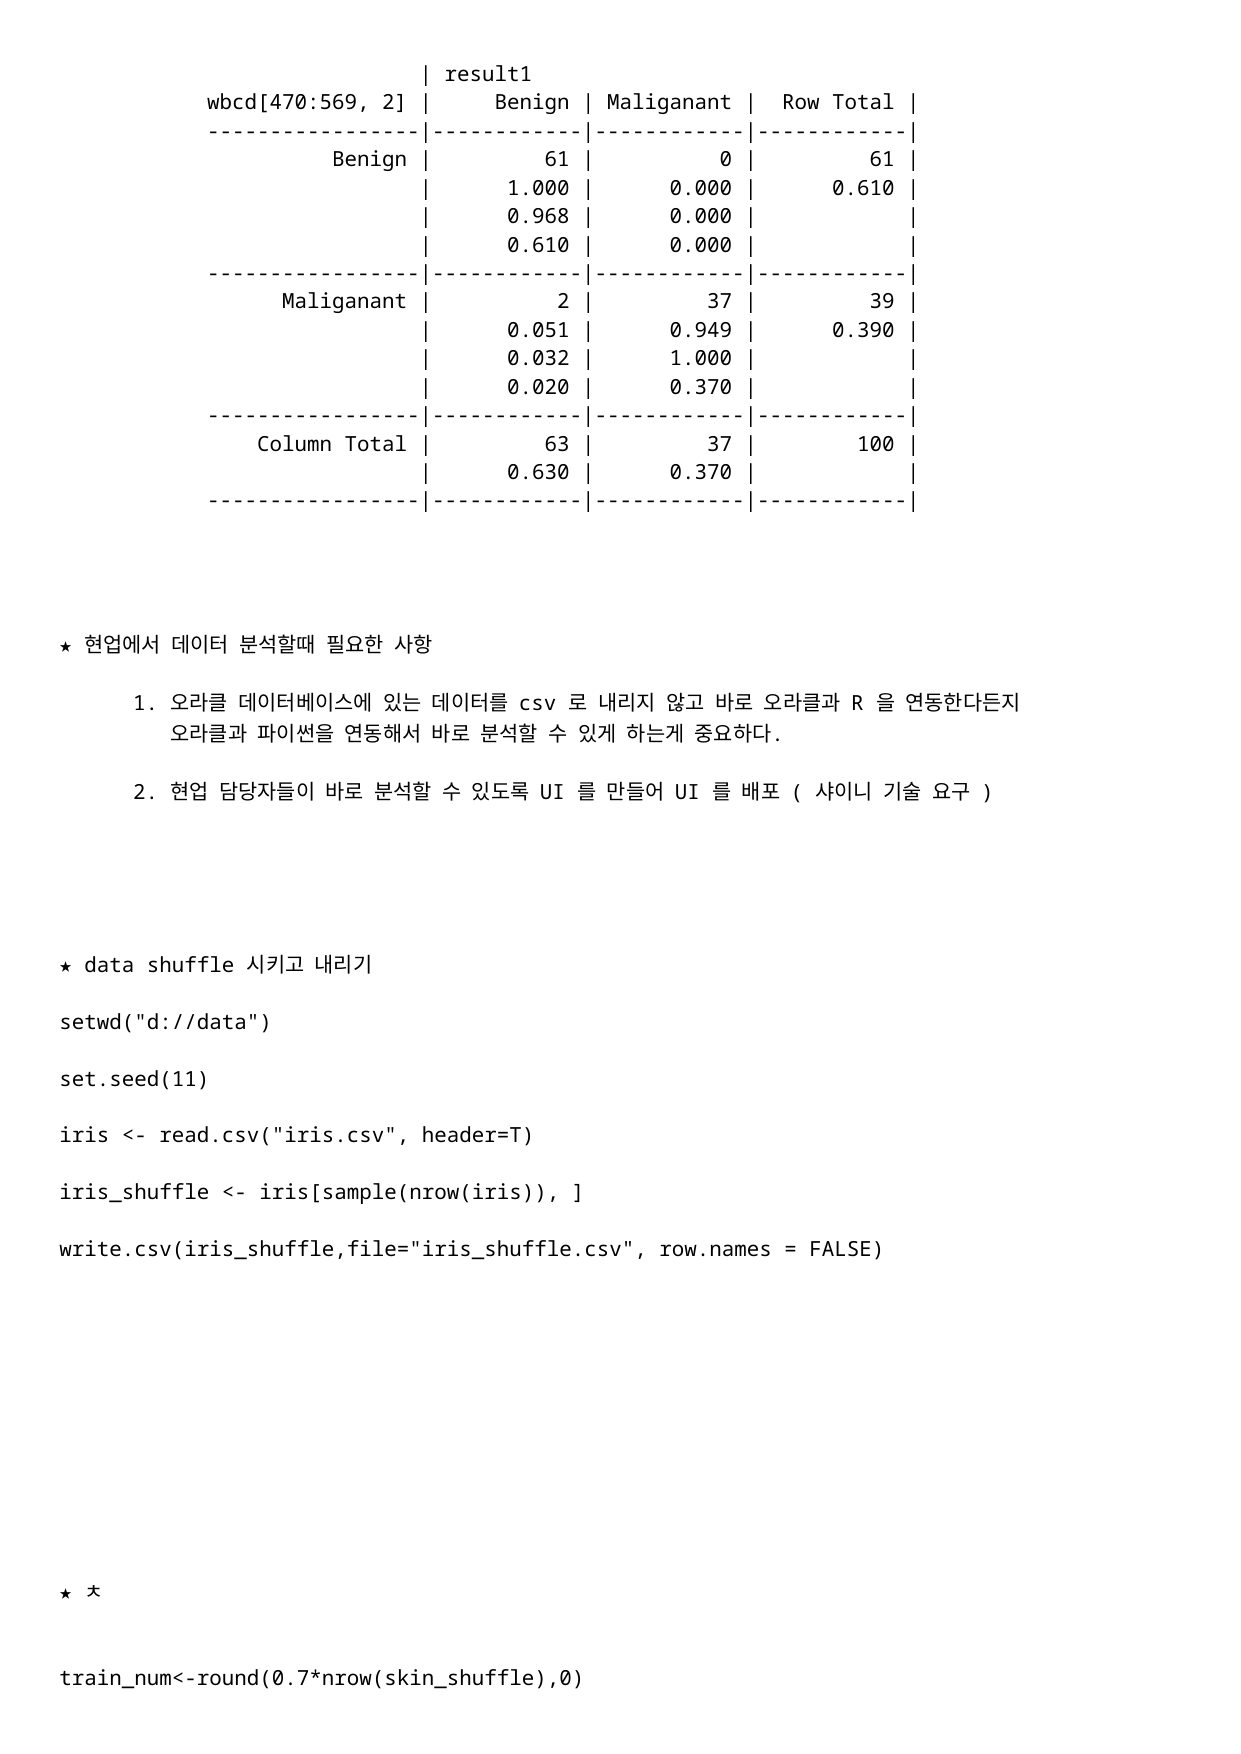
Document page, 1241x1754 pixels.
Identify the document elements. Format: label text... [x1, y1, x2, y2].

text | 0.630 | 0.370 | | [59, 457, 1181, 486]
text | 0.020 | 0.370 | | [59, 372, 1181, 400]
text -----------------|------------|------------|------------| [59, 116, 1181, 144]
text | result1 [59, 59, 1181, 87]
text | 0.051 | 0.949 | 0.390 | [59, 315, 1181, 343]
text 2. 현업 담당자들이 바로 분석할 수 있도록 UI 를 만들어 UI 를 배포 ( 샤이니 기술 요구 ) [59, 776, 1181, 806]
text | 0.032 | 1.000 | | [59, 343, 1181, 372]
text iris_shuffle <- iris[sample(nrow(iris)), ] [59, 1177, 1181, 1206]
text ★ data shuffle 시키고 내리기 [59, 948, 1181, 978]
text Maliganant | 2 | 37 | 39 | [59, 287, 1181, 315]
text | 0.610 | 0.000 | | [59, 230, 1181, 258]
text iris <- read.csv("iris.csv", header=T) [59, 1121, 1181, 1149]
text | 0.968 | 0.000 | | [59, 201, 1181, 230]
text ★ ㅊ [59, 1576, 1181, 1606]
text write.csv(iris_shuffle,file="iris_shuffle.csv", row.names = FALSE) [59, 1234, 1181, 1263]
text | 1.000 | 0.000 | 0.610 | [59, 173, 1181, 201]
text -----------------|------------|------------|------------| [59, 400, 1181, 429]
text set.seed(11) [59, 1064, 1181, 1092]
text train_num<-round(0.7*nrow(skin_shuffle),0) [59, 1663, 1181, 1691]
text 오라클과 파이썬을 연동해서 바로 분석할 수 있게 하는게 중요하다. [59, 717, 1181, 747]
text setwd("d://data") [59, 1007, 1181, 1035]
text -----------------|------------|------------|------------| [59, 486, 1181, 514]
text Benign | 61 | 0 | 61 | [59, 144, 1181, 173]
text wbcd[470:569, 2] | Benign | Maliganant | Row Total | [59, 87, 1181, 116]
text -----------------|------------|------------|------------| [59, 258, 1181, 287]
text ★ 현업에서 데이터 분석할때 필요한 사항 [59, 628, 1181, 658]
text 1. 오라클 데이터베이스에 있는 데이터를 csv 로 내리지 않고 바로 오라클과 R 을 연동한다든지 [59, 687, 1181, 717]
text Column Total | 63 | 37 | 100 | [59, 429, 1181, 457]
